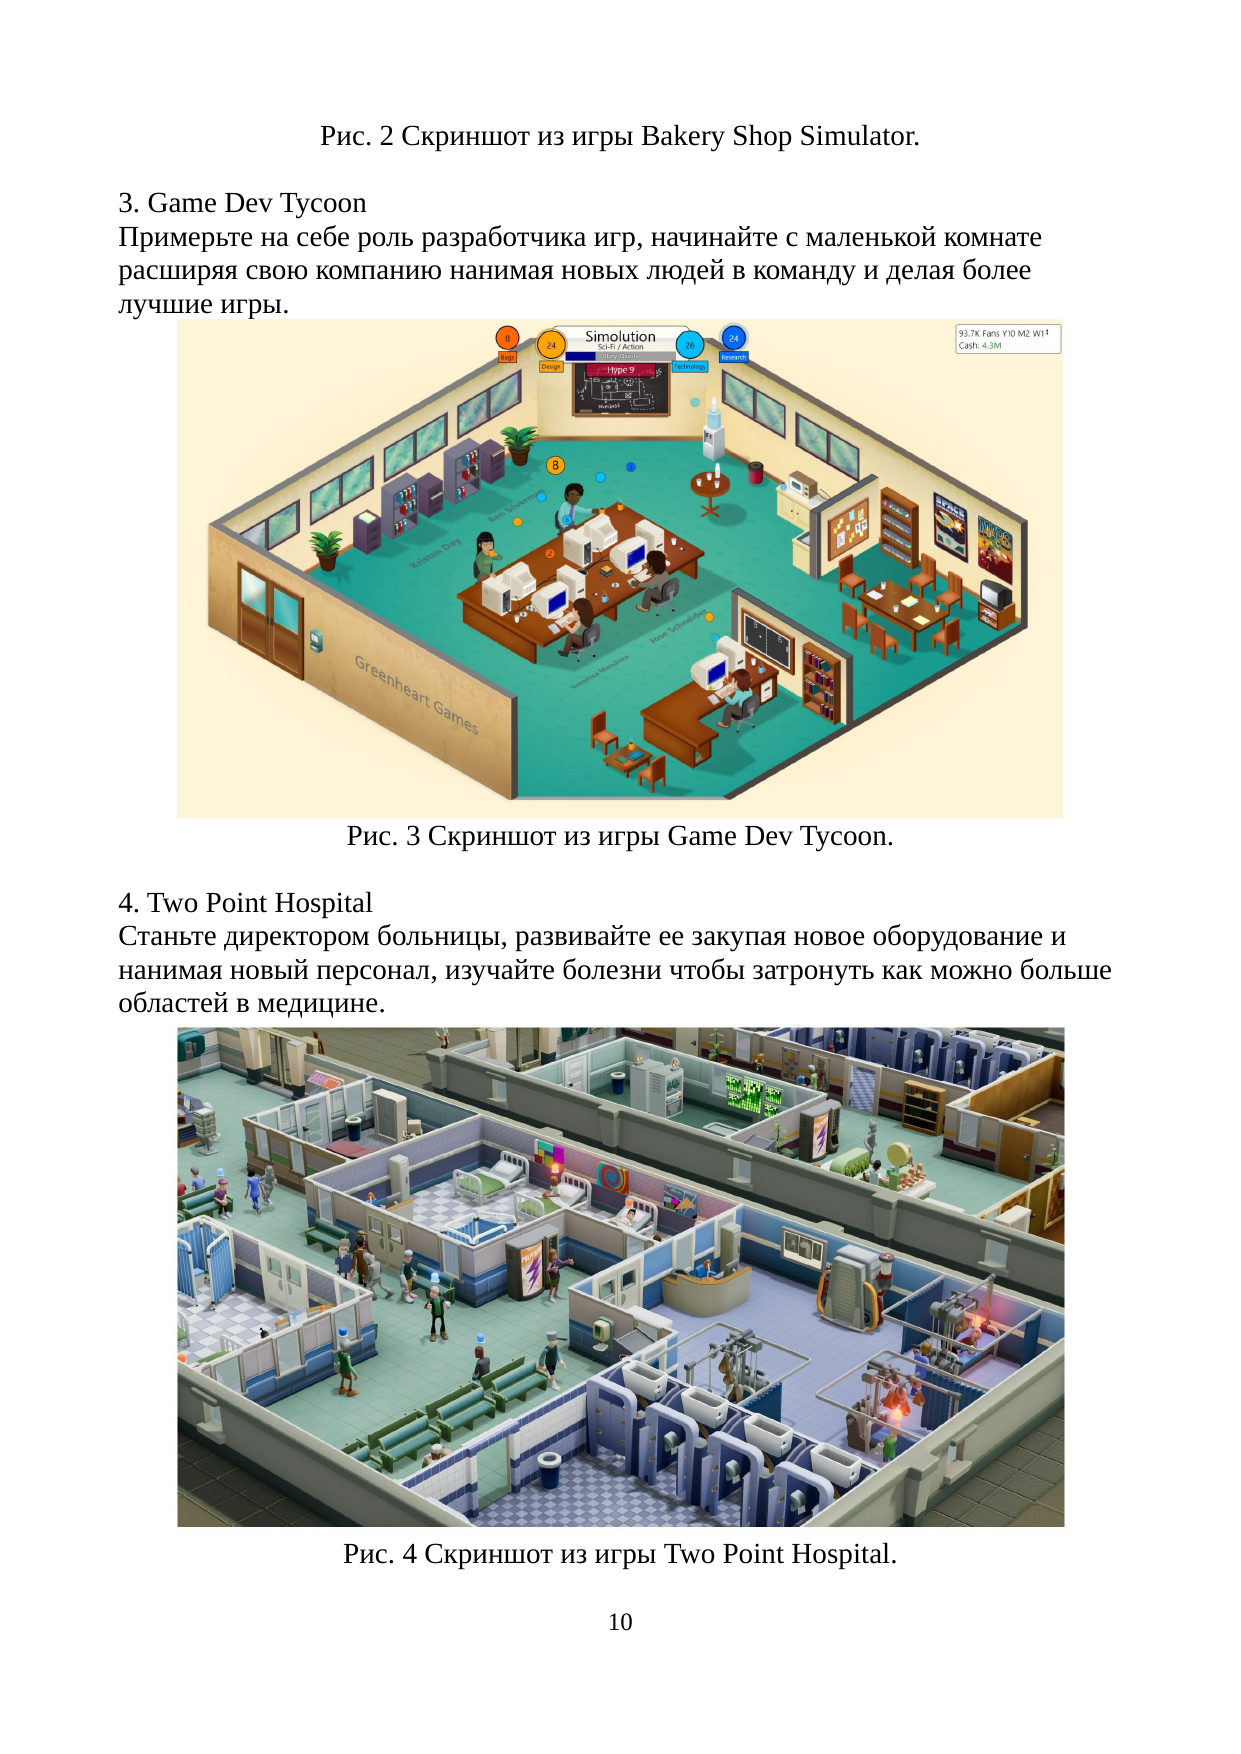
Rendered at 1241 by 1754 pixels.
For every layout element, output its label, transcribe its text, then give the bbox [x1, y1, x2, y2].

text Станьте директором больницы, развивайте ее закупая новое оборудование и нанимая новый персонал, изучайте болезни чтобы затронуть как можно больше областей в медицине. [118, 918, 1122, 1019]
text 3. Game Dev Tycoon [118, 185, 1122, 219]
text 4. Two Point Hospital [118, 885, 1122, 918]
text Рис. 3 Скриншот из игры Game Dev Tycoon. [118, 319, 1122, 851]
picture [177, 319, 1064, 818]
picture [168, 1019, 1072, 1536]
text Примерьте на себе роль разработчика игр, начинайте с маленькой комнате расширяя свою компанию нанимая новых людей в команду и делая более лучшие игры. [118, 219, 1122, 319]
text Рис. 4 Скриншот из игры Two Point Hospital. [118, 1019, 1122, 1569]
text Рис. 2 Скриншот из игры Bakery Shop Simulator. [118, 118, 1122, 152]
